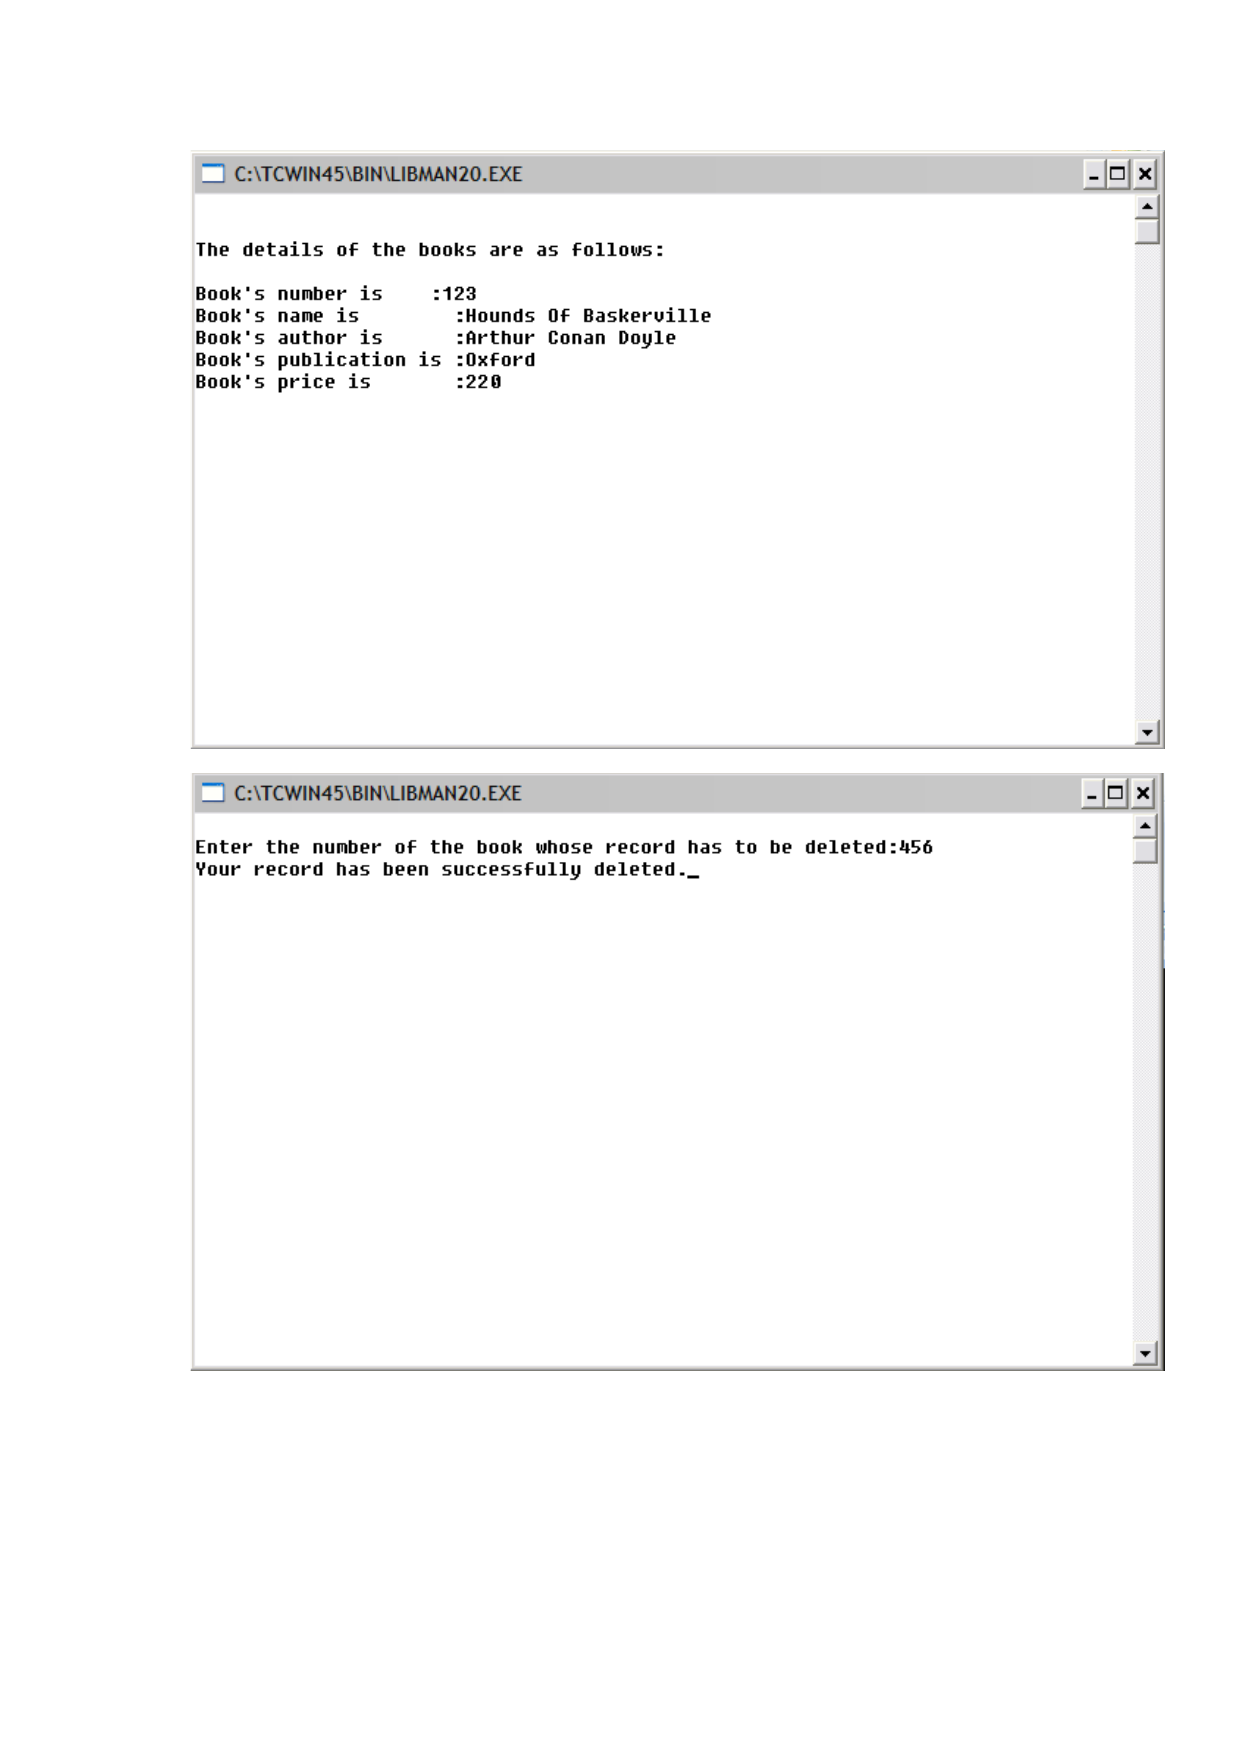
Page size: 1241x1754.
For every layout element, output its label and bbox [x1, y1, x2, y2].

picture [190, 150, 403, 749]
picture [190, 773, 406, 1371]
